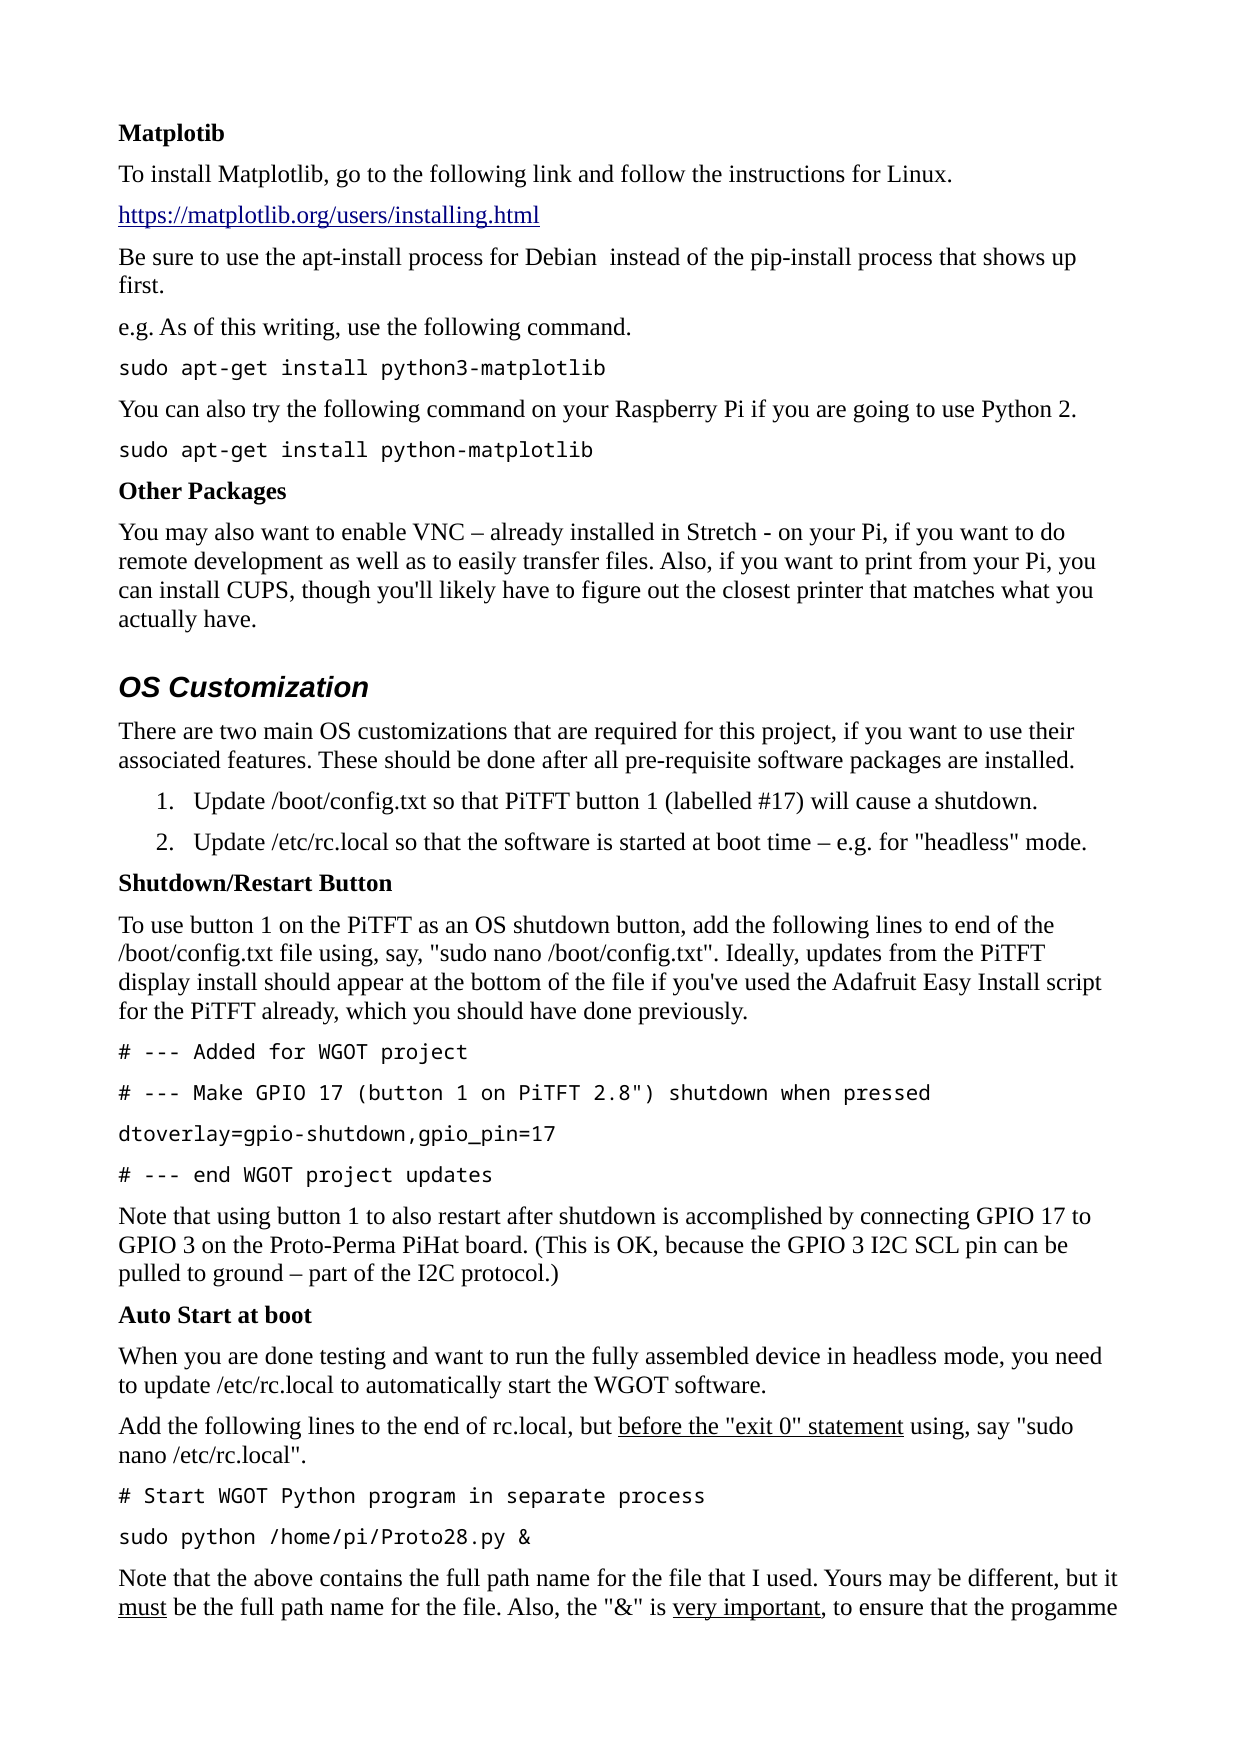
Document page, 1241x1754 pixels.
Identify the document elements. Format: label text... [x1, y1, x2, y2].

text Note that the above contains the full path name for the file that I used. Yours may be different, but it must be the full path name for the file. Also, the "&" is very important, to ensure that the progamme [118, 1563, 1122, 1620]
text # Start WGOT Python program in separate process [118, 1481, 1122, 1509]
text Add the following lines to the end of rc.local, but before the "exit 0" statement using, say "sudo nano /etc/rc.local". [118, 1411, 1122, 1468]
text Matplotib [118, 118, 1122, 147]
list Update /etc/rc.local so that the software is started at boot time – e.g. for "headless" mode. [156, 827, 1122, 856]
text You can also try the following command on your Raspberry Pi if you are going to use Python 2. [118, 394, 1122, 423]
text Auto Start at boot [118, 1300, 1122, 1328]
text Other Packages [118, 476, 1122, 505]
text Note that using button 1 to also restart after shutdown is accomplished by connecting GPIO 17 to GPIO 3 on the Proto-Perma PiHat board. (This is OK, because the GPIO 3 I2C SCL pin can be pulled to ground – part of the I2C protocol.) [118, 1201, 1122, 1287]
text When you are done testing and want to run the fully assembled device in headless mode, you need to update /etc/rc.local to automatically start the WGOT software. [118, 1341, 1122, 1398]
text To install Matplotlib, go to the following link and follow the instructions for Linux. [118, 159, 1122, 188]
text sudo apt-get install python3-matplotlib [118, 353, 1122, 382]
text # --- end WGOT project updates [118, 1160, 1122, 1188]
text e.g. As of this writing, use the following command. [118, 312, 1122, 341]
text There are two main OS customizations that are required for this project, if you want to use their associated features. These should be done after all pre-requisite software packages are installed. [118, 716, 1122, 773]
text Shutdown/Restart Button [118, 868, 1122, 897]
text # --- Make GPIO 17 (button 1 on PiTFT 2.8") shutdown when pressed [118, 1078, 1122, 1107]
list Update /boot/config.txt so that PiTFT button 1 (labelled #17) will cause a shutdown. [156, 786, 1122, 815]
text You may also want to enable VNC – already installed in Stretch - on your Pi, if you want to do remote development as well as to easily transfer files. Also, if you want to print from your Pi, you can install CUPS, though you'll likely have to figure out the closest printer that matches what you actually have. [118, 517, 1122, 632]
subtitle OS Customization [118, 670, 1122, 703]
text # --- Added for WGOT project [118, 1037, 1122, 1066]
text dtoverlay=gpio-shutdown,gpio_pin=17 [118, 1119, 1122, 1148]
text https://matplotlib.org/users/installing.html [118, 201, 1122, 229]
text To use button 1 on the PiTFT as an OS shutdown button, add the following lines to end of the /boot/config.txt file using, say, "sudo nano /boot/config.txt". Ideally, updates from the PiTFT display install should appear at the bottom of the file if you've used the Adafruit Easy Install script for the PiTFT already, which you should have done previously. [118, 910, 1122, 1025]
text sudo python /home/pi/Proto28.py & [118, 1522, 1122, 1550]
text sudo apt-get install python-matplotlib [118, 435, 1122, 464]
text Be sure to use the apt-install process for Debian instead of the pip-install process that shows up first. [118, 242, 1122, 299]
